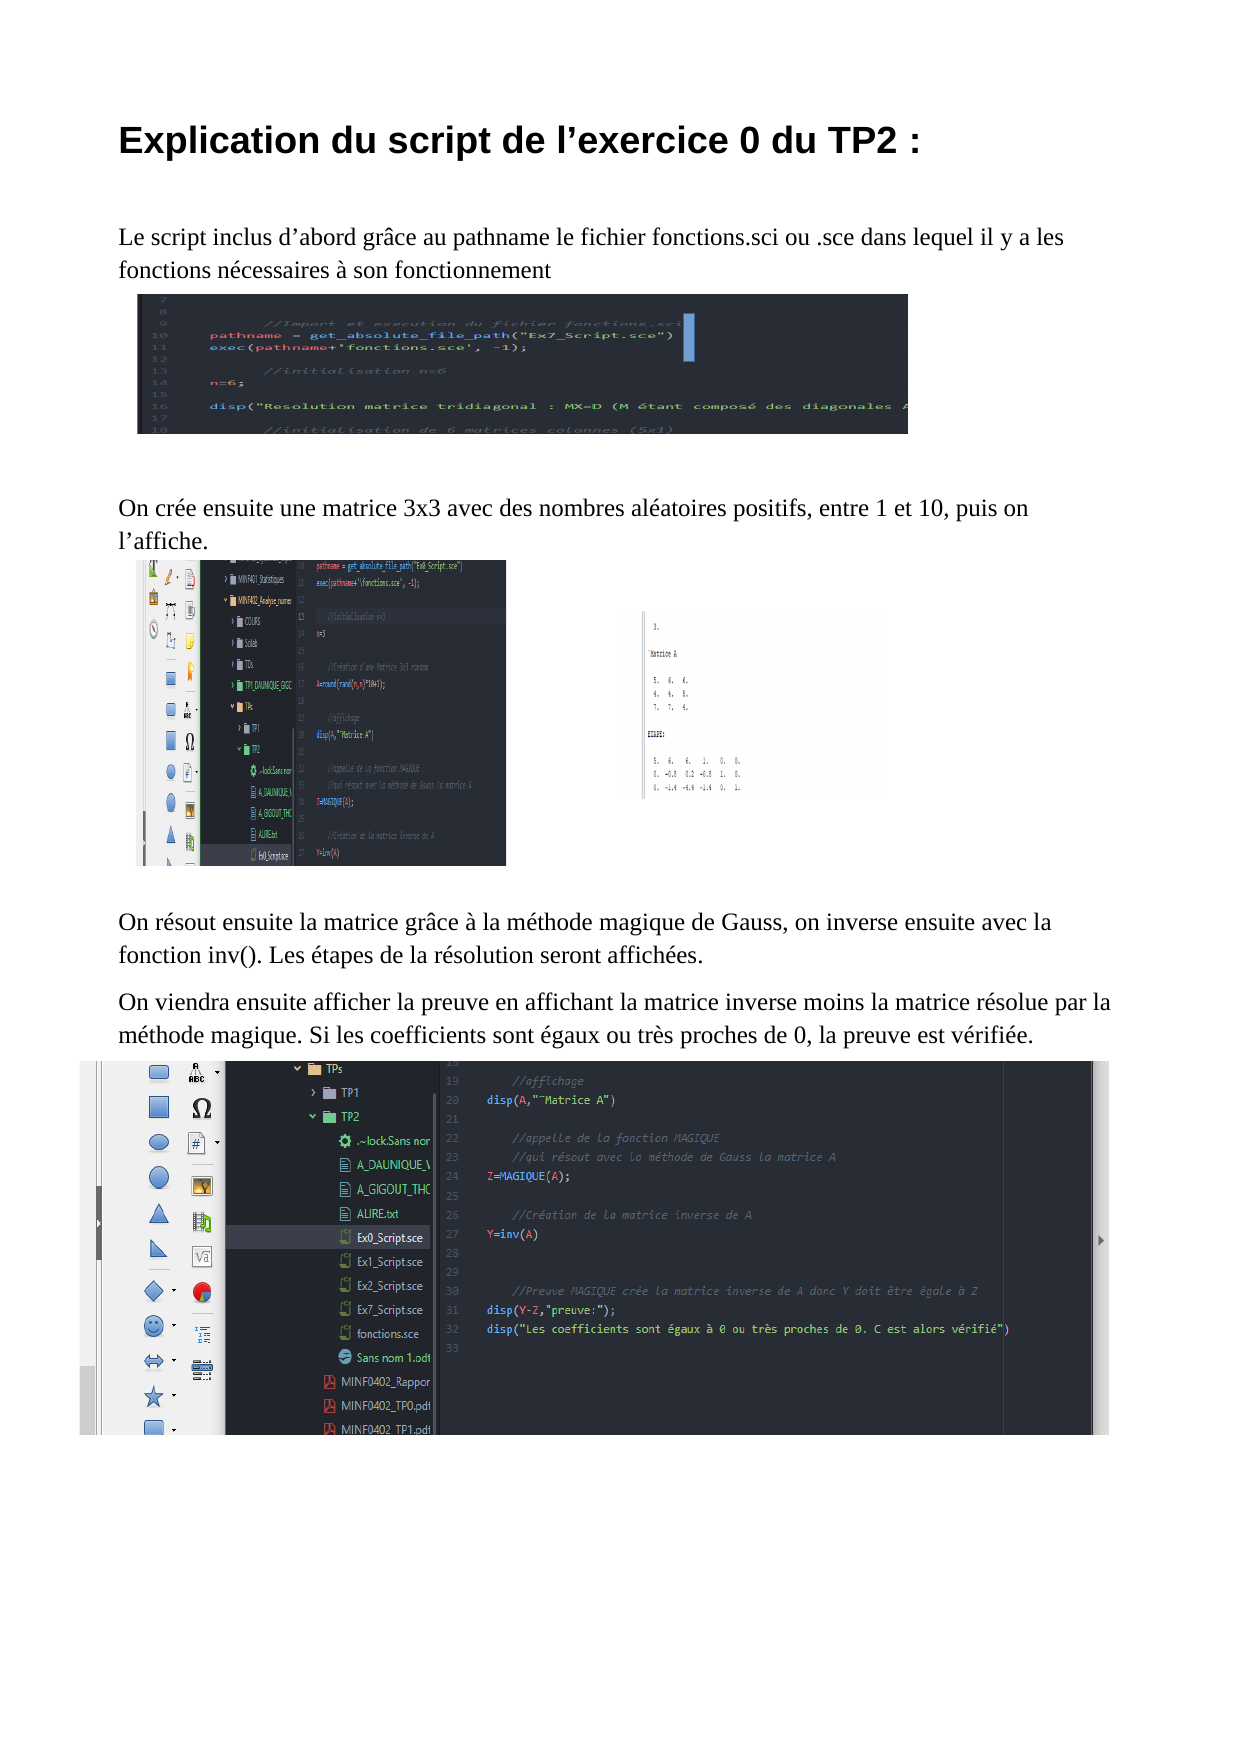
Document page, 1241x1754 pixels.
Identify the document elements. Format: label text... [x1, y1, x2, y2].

picture [327, 560, 407, 866]
text On résout ensuite la matrice grâce à la méthode magique de Gauss, on inverse ensuite avec la fonction inv(). Les étapes de la résolution seront affichées. [118, 907, 1122, 968]
picture [746, 1061, 1020, 1435]
picture [137, 294, 482, 411]
picture [621, 611, 654, 774]
text On viendra ensuite afficher la preuve en affichant la matrice inverse moins la matrice résolue par la méthode magique. Si les coefficients sont égaux ou très proches de 0, la preuve est vérifiée. [118, 987, 1122, 1049]
subtitle Explication du script de l’exercice 0 du TP2 : [118, 118, 1122, 162]
text On crée ensuite une matrice 3x3 avec des nombres aléatoires positifs, entre 1 et 10, puis on l’affiche. [118, 493, 1122, 555]
text Le script inclus d’abord grâce au pathname le fichier fonctions.sci ou .sce dans lequel il y a les fonctions nécessaires à son fonctionnement [118, 222, 1122, 284]
